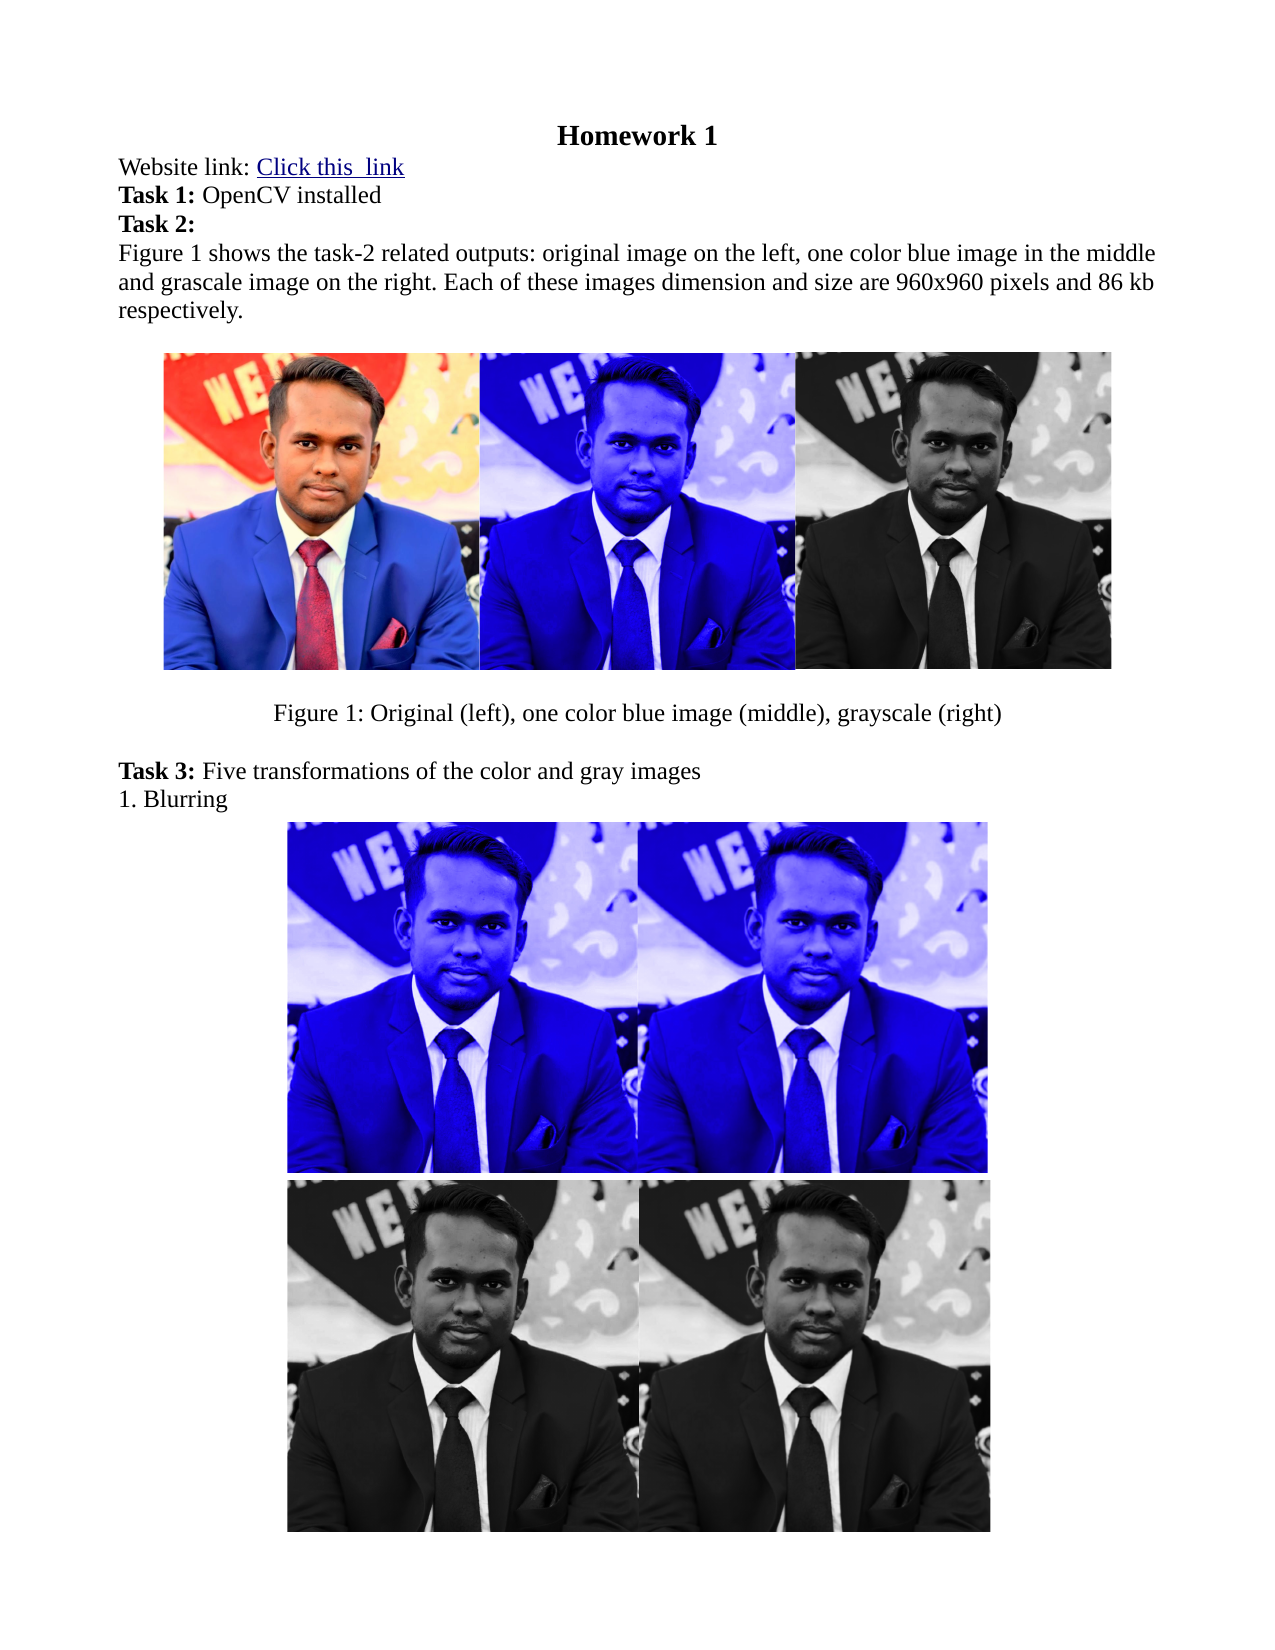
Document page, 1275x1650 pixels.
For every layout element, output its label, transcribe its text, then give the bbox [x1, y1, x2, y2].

text Homework 1 [118, 118, 1157, 152]
text Website link: Click this link [118, 152, 1157, 180]
picture [287, 822, 988, 1173]
text Figure 1: Original (left), one color blue image (middle), grayscale (right) [118, 698, 1157, 727]
picture [163, 352, 1112, 670]
text 1. Blurring [118, 784, 1157, 813]
text Task 2: [118, 209, 1157, 238]
text Task 3: Five transformations of the color and gray images [118, 756, 1157, 784]
text Task 1: OpenCV installed [118, 180, 1157, 209]
picture [287, 1180, 991, 1532]
text Figure 1 shows the task-2 related outputs: original image on the left, one color blue image in the middle and grascale image on the right. Each of these images dimension and size are 960x960 pixels and 86 kb respectively. [118, 238, 1157, 324]
